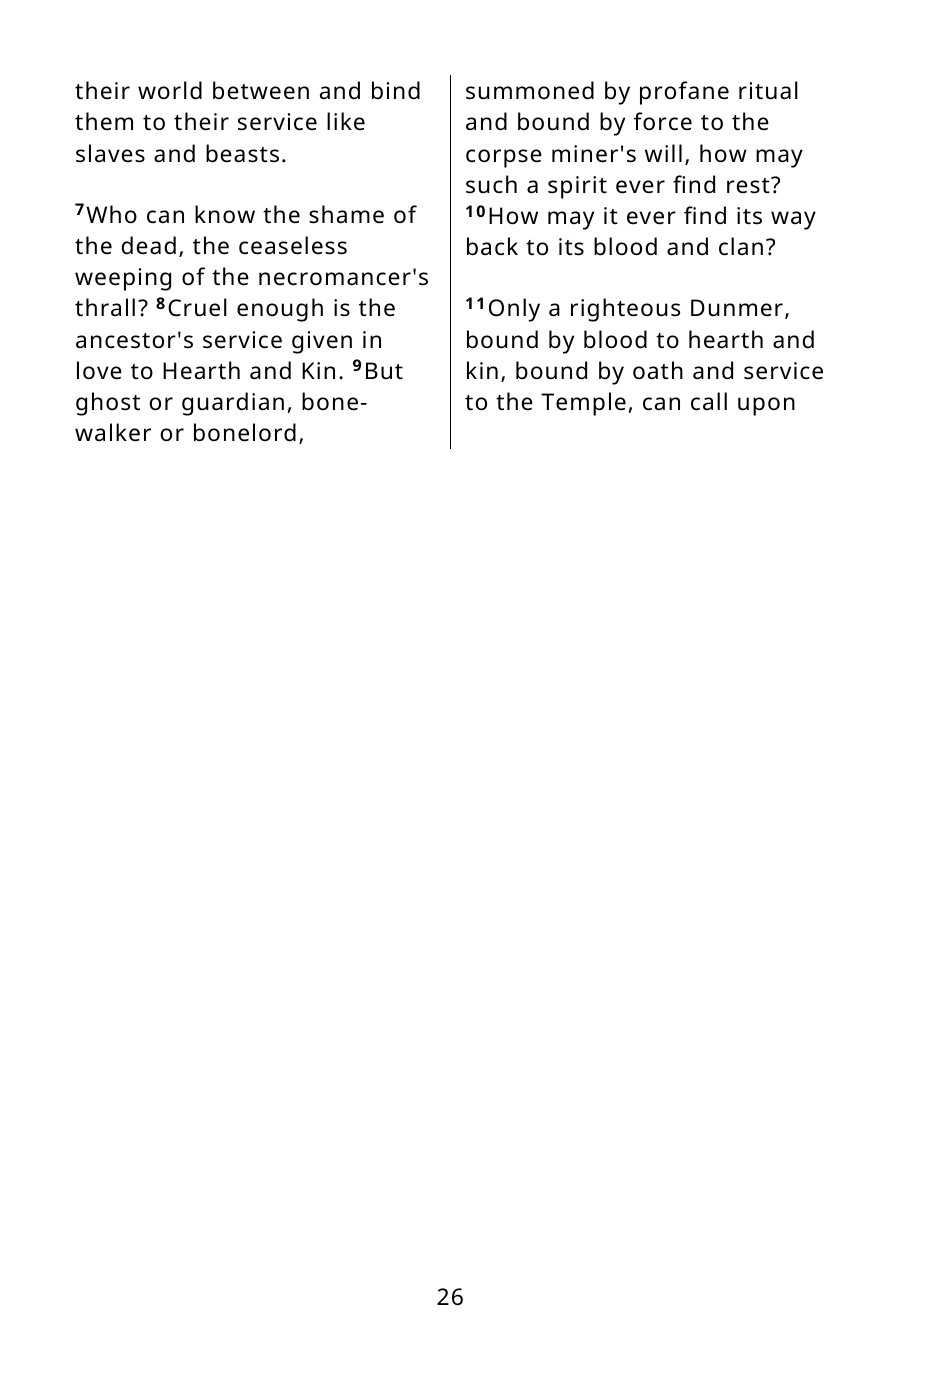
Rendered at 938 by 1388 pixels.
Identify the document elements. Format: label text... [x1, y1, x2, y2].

text 11Only a righteous Dunmer, bound by blood to hearth and kin, bound by oath and service to the Temple, can call upon [465, 292, 825, 417]
text summoned by profane ritual and bound by force to the corpse miner's will, how may such a spirit ever find rest? 10How may it ever find its way back to its blood and clan? [465, 75, 825, 262]
text their world between and bind them to their service like slaves and beasts. [75, 75, 435, 169]
text 7Who can know the shame of the dead, the ceaseless weeping of the necromancer's thrall? 8Cruel enough is the ancestor's service given in love to Hearth and Kin. 9But ghost or guardian, bone-walker or bonelord, [75, 198, 435, 448]
